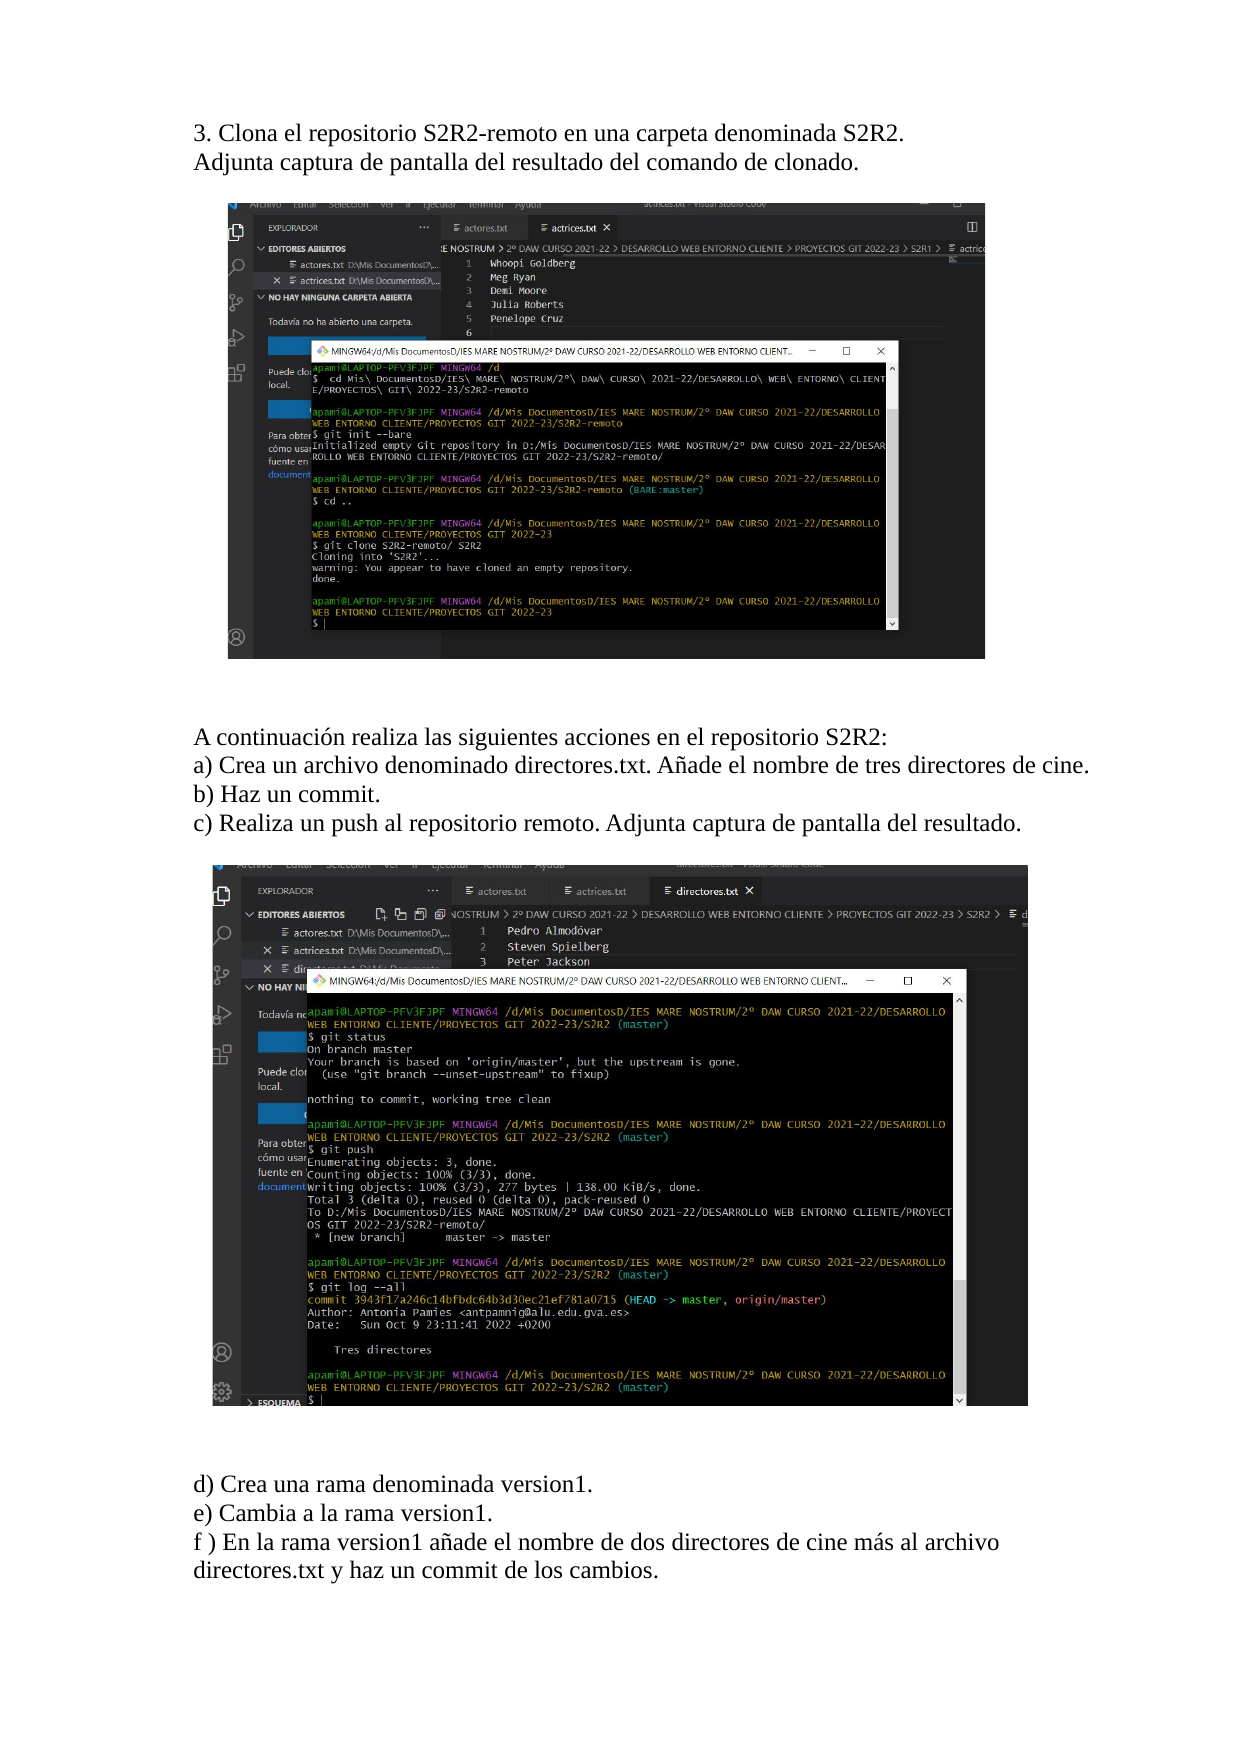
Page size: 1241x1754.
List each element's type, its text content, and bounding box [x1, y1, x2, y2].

text 3. Clona el repositorio S2R2-remoto en una carpeta denominada S2R2. [118, 118, 1122, 147]
text a) Crea un archivo denominado directores.txt. Añade el nombre de tres directores de cine. [118, 751, 1122, 779]
text b) Haz un commit. [118, 779, 1122, 808]
text c) Realiza un push al repositorio remoto. Adjunta captura de pantalla del resultado. [118, 808, 1122, 837]
picture [227, 203, 986, 659]
text A continuación realiza las siguientes acciones en el repositorio S2R2: [118, 722, 1122, 751]
text d) Crea una rama denominada version1. [118, 1469, 1122, 1498]
text Adjunta captura de pantalla del resultado del comando de clonado. [118, 147, 1122, 176]
text f ) En la rama version1 añade el nombre de dos directores de cine más al archivo directores.txt y haz un commit de los cambios. [118, 1527, 1122, 1584]
text e) Cambia a la rama version1. [118, 1498, 1122, 1527]
picture [212, 865, 1028, 1406]
